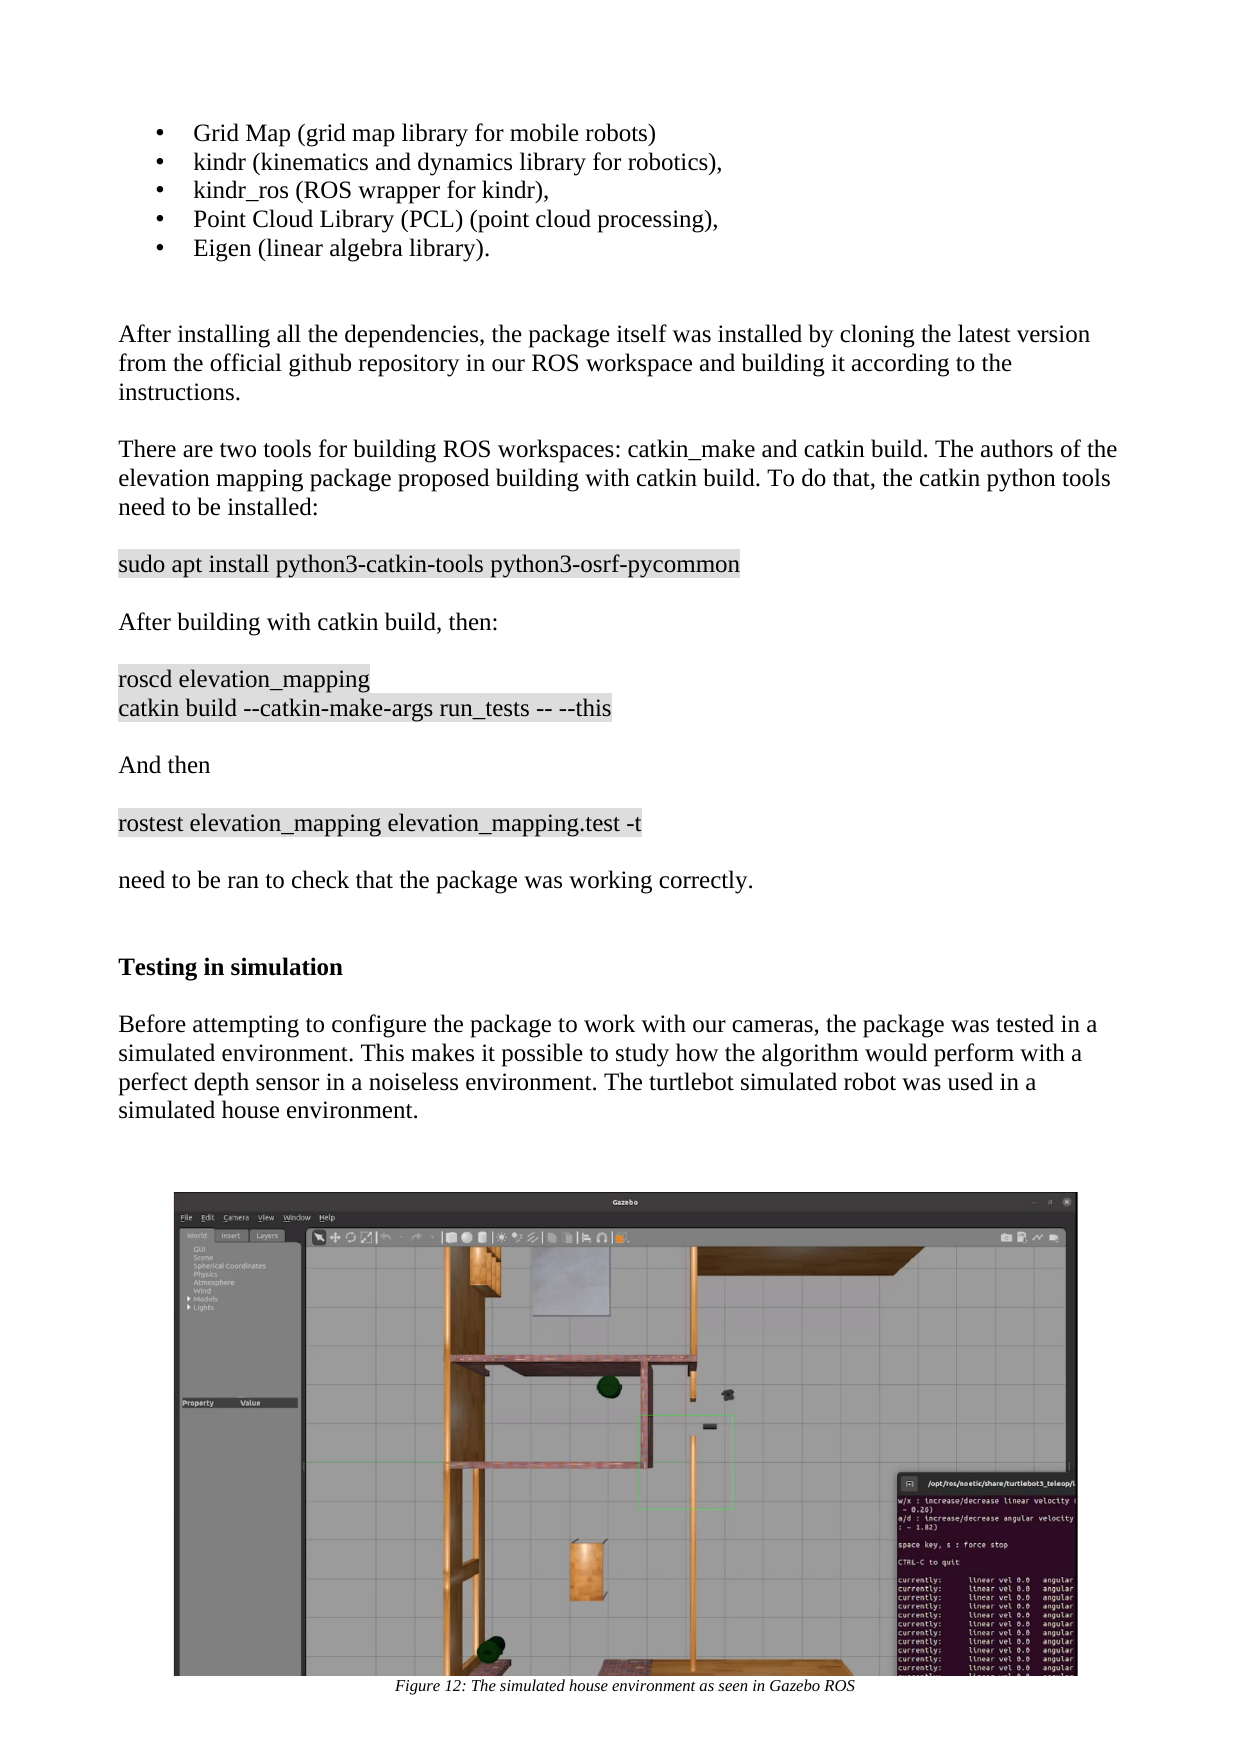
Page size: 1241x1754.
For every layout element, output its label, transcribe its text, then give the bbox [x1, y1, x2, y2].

text need to be ran to check that the package was working correctly. [118, 866, 1122, 894]
text roscd elevation_mapping [118, 664, 1122, 693]
text After installing all the dependencies, the package itself was installed by cloning the latest version from the official github repository in our ROS workspace and building it according to the instructions. [118, 319, 1122, 406]
list kindr_ros (ROS wrapper for kindr), [156, 176, 1122, 204]
list kindr (kinematics and dynamics library for robotics), [156, 147, 1122, 176]
text There are two tools for building ROS workspaces: catkin_make and catkin build. The authors of the elevation mapping package proposed building with catkin build. To do that, the catkin python tools need to be installed: [118, 434, 1122, 521]
text After building with catkin build, then: [118, 607, 1122, 636]
picture [173, 1192, 1078, 1676]
text And then [118, 751, 1122, 779]
text sudo apt install python3-catkin-tools python3-osrf-pycommon [118, 549, 1122, 578]
list Grid Map (grid map library for mobile robots) [156, 118, 1122, 147]
text rostest elevation_mapping elevation_mapping.test -t [118, 808, 1122, 837]
list Point Cloud Library (PCL) (point cloud processing), [156, 204, 1122, 233]
list Eigen (linear algebra library). [156, 233, 1122, 262]
text Testing in simulation [118, 952, 1122, 981]
text catkin build --catkin-make-args run_tests -- --this [118, 693, 1122, 722]
text Figure 12: The simulated house environment as seen in Gazebo ROS [174, 1676, 1077, 1695]
text Before attempting to configure the package to work with our cameras, the package was tested in a simulated environment. This makes it possible to study how the algorithm would perform with a perfect depth sensor in a noiseless environment. The turtlebot simulated robot was used in a simulated house environment. [118, 1009, 1122, 1124]
